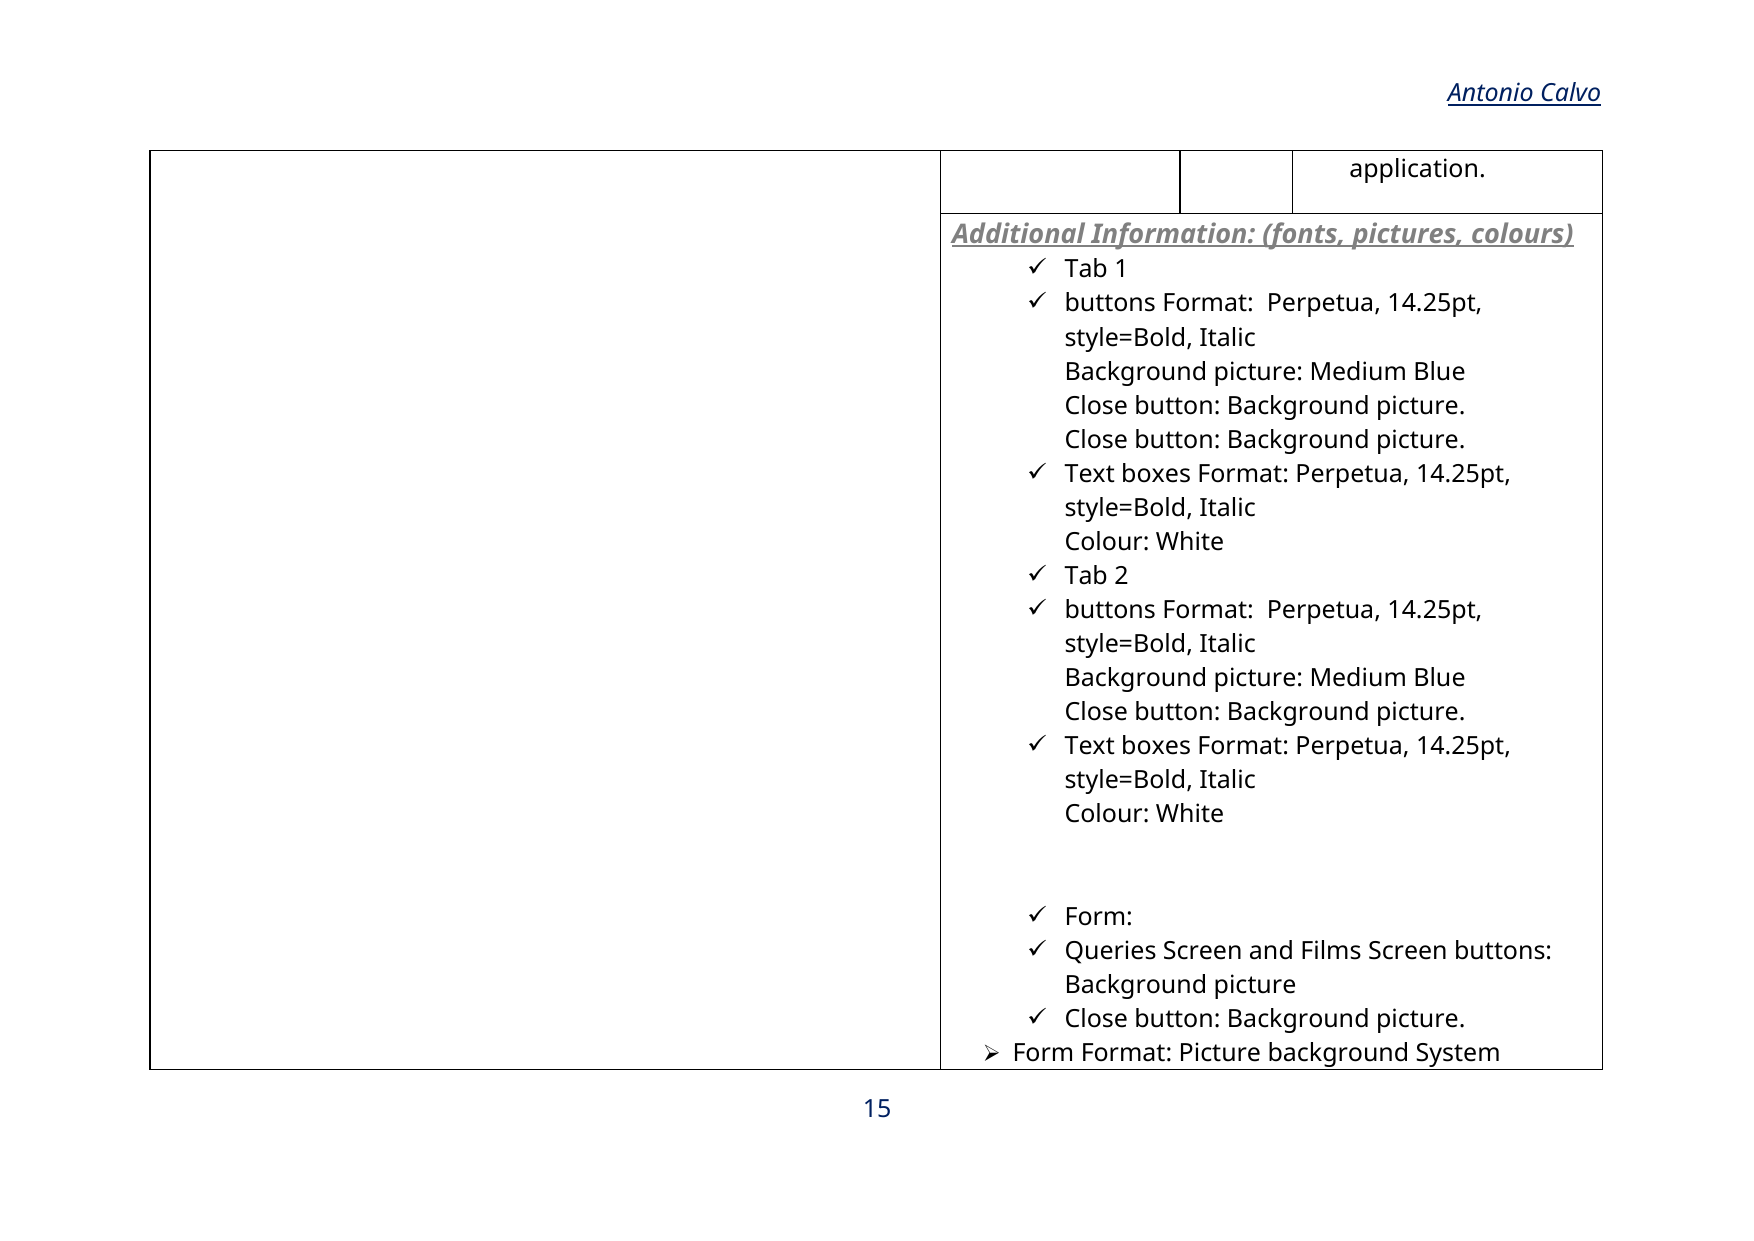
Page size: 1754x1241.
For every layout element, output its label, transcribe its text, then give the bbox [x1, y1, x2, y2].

table_cell [151, 151, 940, 1068]
table_cell Additional Information: (fonts, pictures, colours) Tab 1 buttons Format: Perpetua, 14.25pt, style=Bold, Italic Background picture: Medium Blue Close button: Background picture. Close button: Background picture. Text boxes Format: Perpetua, 14.25pt, style=Bold, Italic Colour: White Tab 2 buttons Format: Perpetua, 14.25pt, style=Bold, Italic Background picture: Medium Blue Close button: Background picture. Text boxes Format: Perpetua, 14.25pt, style=Bold, Italic Colour: White Form: Queries Screen and Films Screen buttons: Background picture Close button: Background picture. Form Format: Picture background System [941, 214, 1602, 1068]
table_cell [1181, 151, 1292, 213]
table_cell Objects. Tab Control Tab 1 (Films Screen) Update button Commit Button Add Record button Delete button Cancel Button First Record button Previous button Last Record button Next Record button Query Screen button Close button Ten Text boxes Background picture. Tab 2 Select All Query button Build Query button Run Custom Query button Films Screen Button Help Button PictureBox3 Field Combo Box Operator Combo box Field Combo box txtValue text box. 9 Text box. Background picture. Displayed on the form. One text box Queries button Close button [941, 151, 1179, 213]
table_cell application. [1293, 151, 1602, 213]
